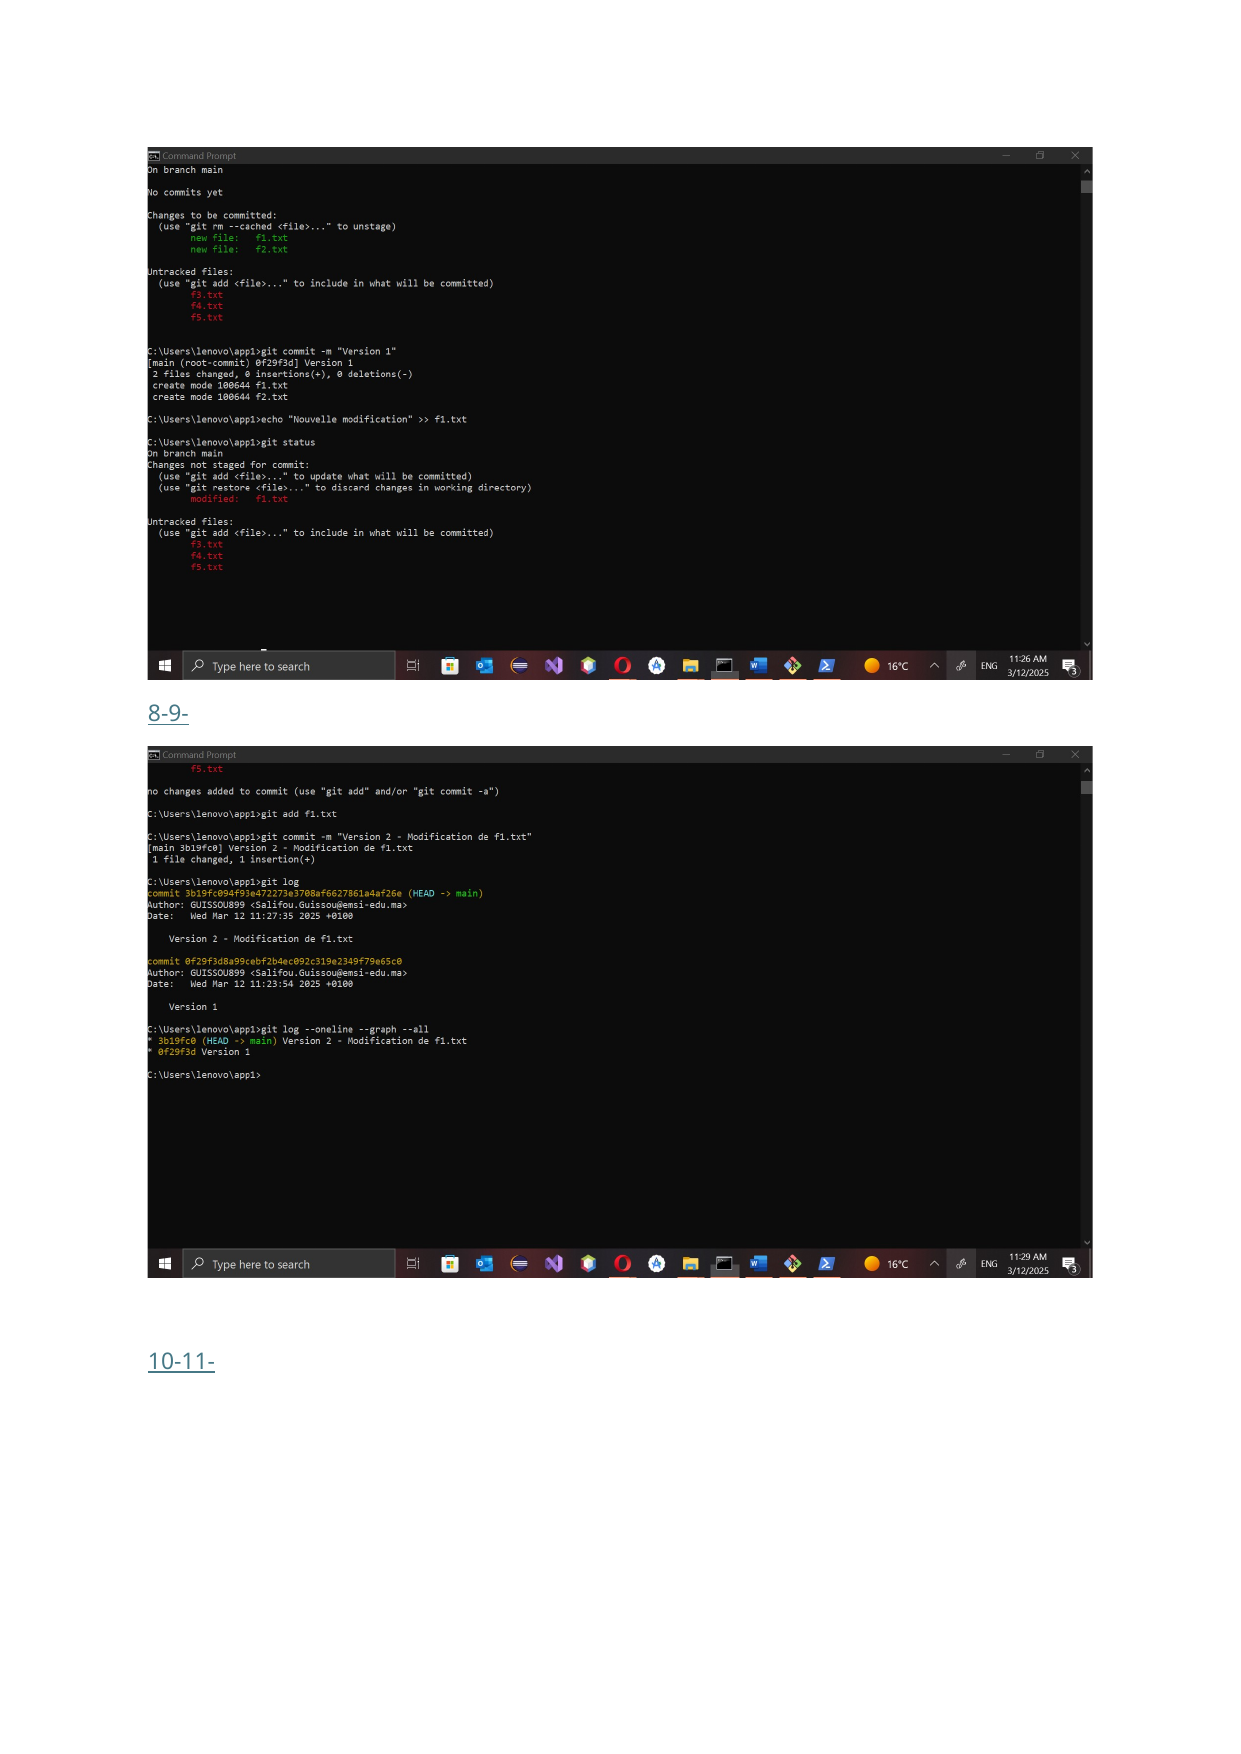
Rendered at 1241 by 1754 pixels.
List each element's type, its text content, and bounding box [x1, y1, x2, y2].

text 10-11- [148, 1345, 1093, 1376]
text 8-9- [148, 697, 1093, 728]
